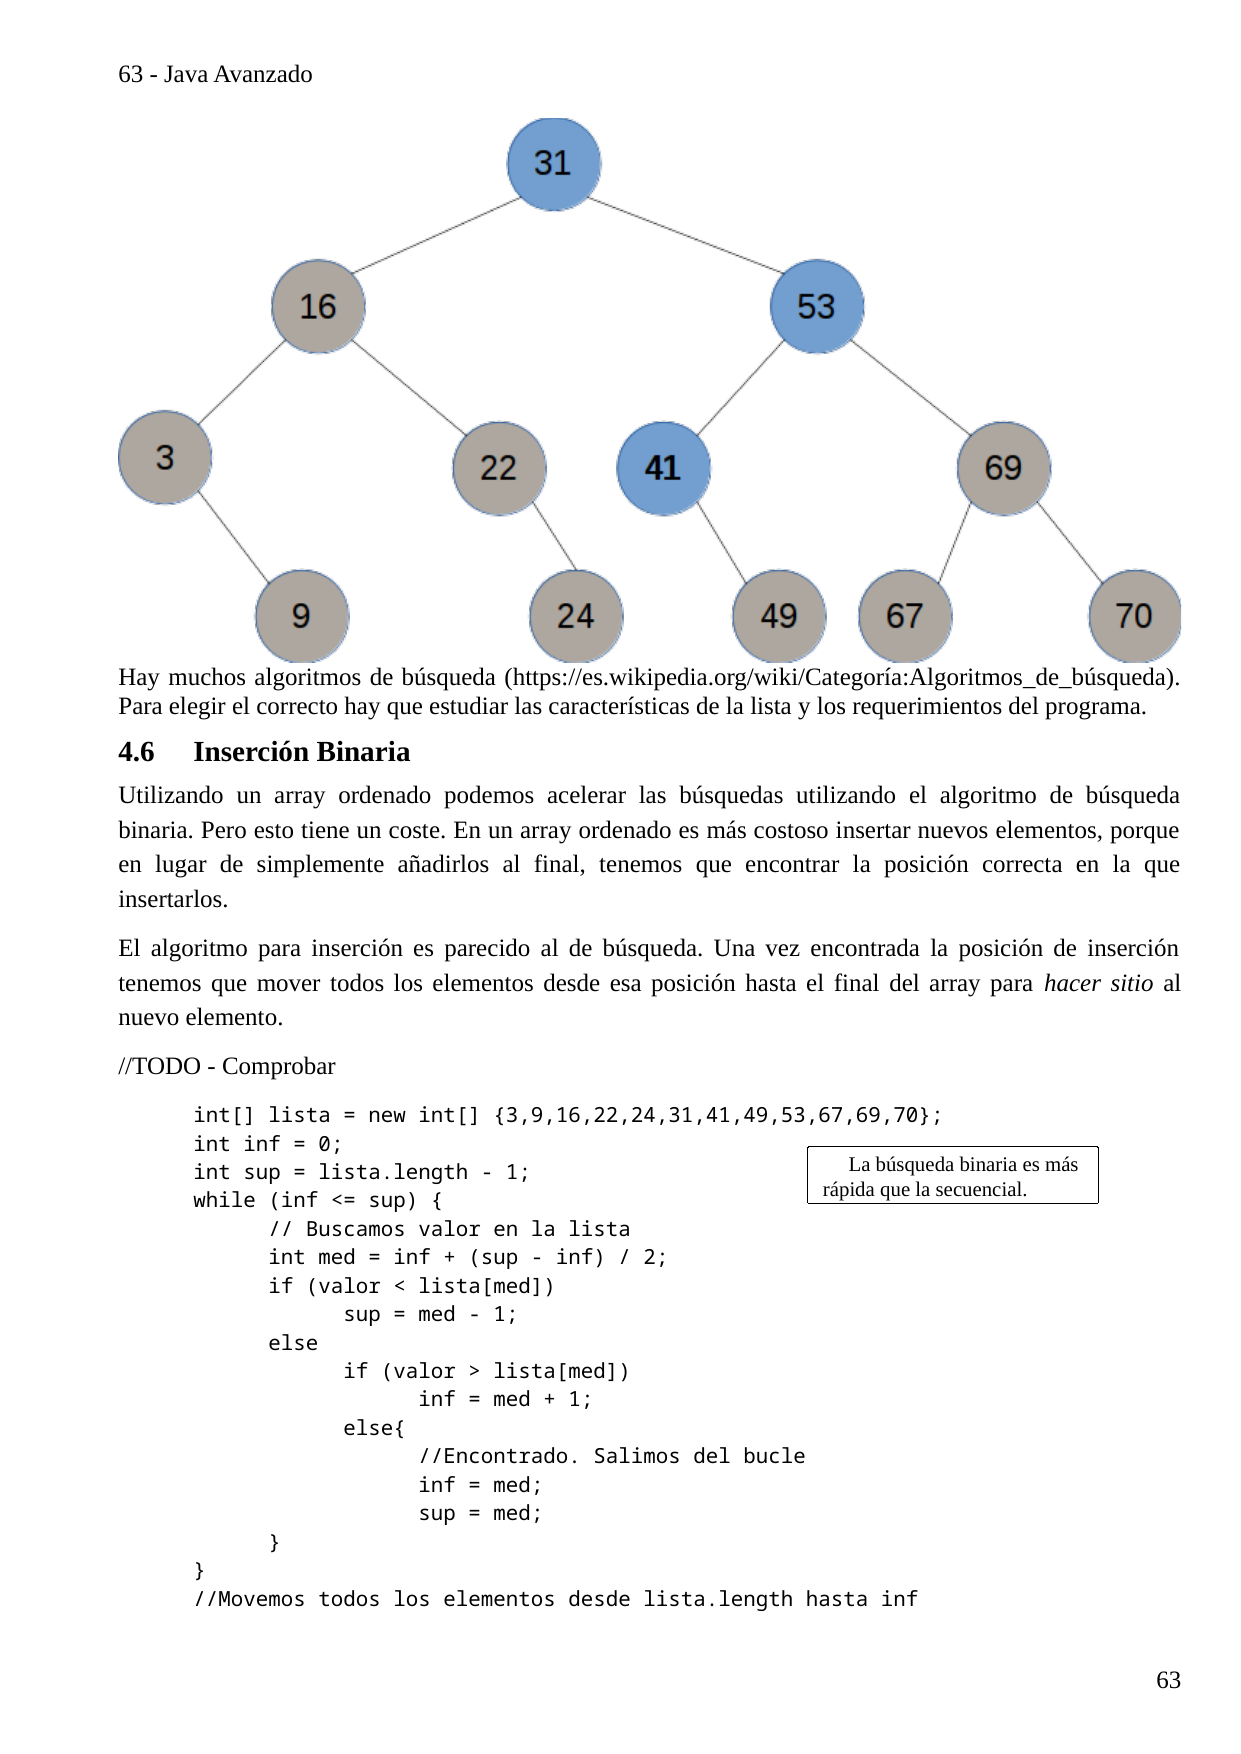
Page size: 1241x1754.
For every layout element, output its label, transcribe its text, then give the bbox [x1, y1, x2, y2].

text } [118, 1527, 1181, 1555]
subtitle Inserción Binaria [118, 734, 1181, 768]
text El algoritmo para inserción es parecido al de búsqueda. Una vez encontrada la posición de inserción tenemos que mover todos los elementos desde esa posición hasta el final del array para hacer sitio al nuevo elemento. [118, 933, 1181, 1031]
text Hay muchos algoritmos de búsqueda (https://es.wikipedia.org/wiki/Categoría:Algoritmos_de_búsqueda). Para elegir el correcto hay que estudiar las características de la lista y los requerimientos del programa. [118, 663, 1181, 720]
text } [118, 1555, 1181, 1584]
text inf = med; [118, 1470, 1181, 1498]
text Utilizando un array ordenado podemos acelerar las búsquedas utilizando el algoritmo de búsqueda binaria. Pero esto tiene un coste. En un array ordenado es más costoso insertar nuevos elementos, porque en lugar de simplemente añadirlos al final, tenemos que encontrar la posición correcta en la que insertarlos. [118, 781, 1181, 913]
text int med = inf + (sup - inf) / 2; [118, 1242, 1181, 1271]
text int sup = lista.length - 1; [118, 1157, 807, 1186]
text sup = med; [118, 1498, 1181, 1527]
picture [118, 118, 1182, 663]
text inf = med + 1; [118, 1384, 1181, 1413]
text sup = med - 1; [118, 1299, 1181, 1328]
text else{ [118, 1413, 1181, 1441]
text if (valor < lista[med]) [118, 1271, 1181, 1299]
text int inf = 0; [118, 1129, 1181, 1157]
text else [118, 1328, 1181, 1356]
text int[] lista = new int[] {3,9,16,22,24,31,41,49,53,67,69,70}; [118, 1100, 1181, 1129]
text // Buscamos valor en la lista [118, 1214, 1181, 1242]
text while (inf <= sup) { [118, 1186, 1181, 1214]
text //Encontrado. Salimos del bucle [118, 1441, 1181, 1470]
text if (valor > lista[med]) [118, 1356, 1181, 1384]
text int sup = lista.length - 1; [1099, 1157, 1181, 1186]
text //Movemos todos los elementos desde lista.length hasta inf [118, 1584, 1181, 1612]
text int sup = lista.length - 1; [808, 1157, 1098, 1186]
text //TODO - Comprobar [118, 1051, 1181, 1080]
